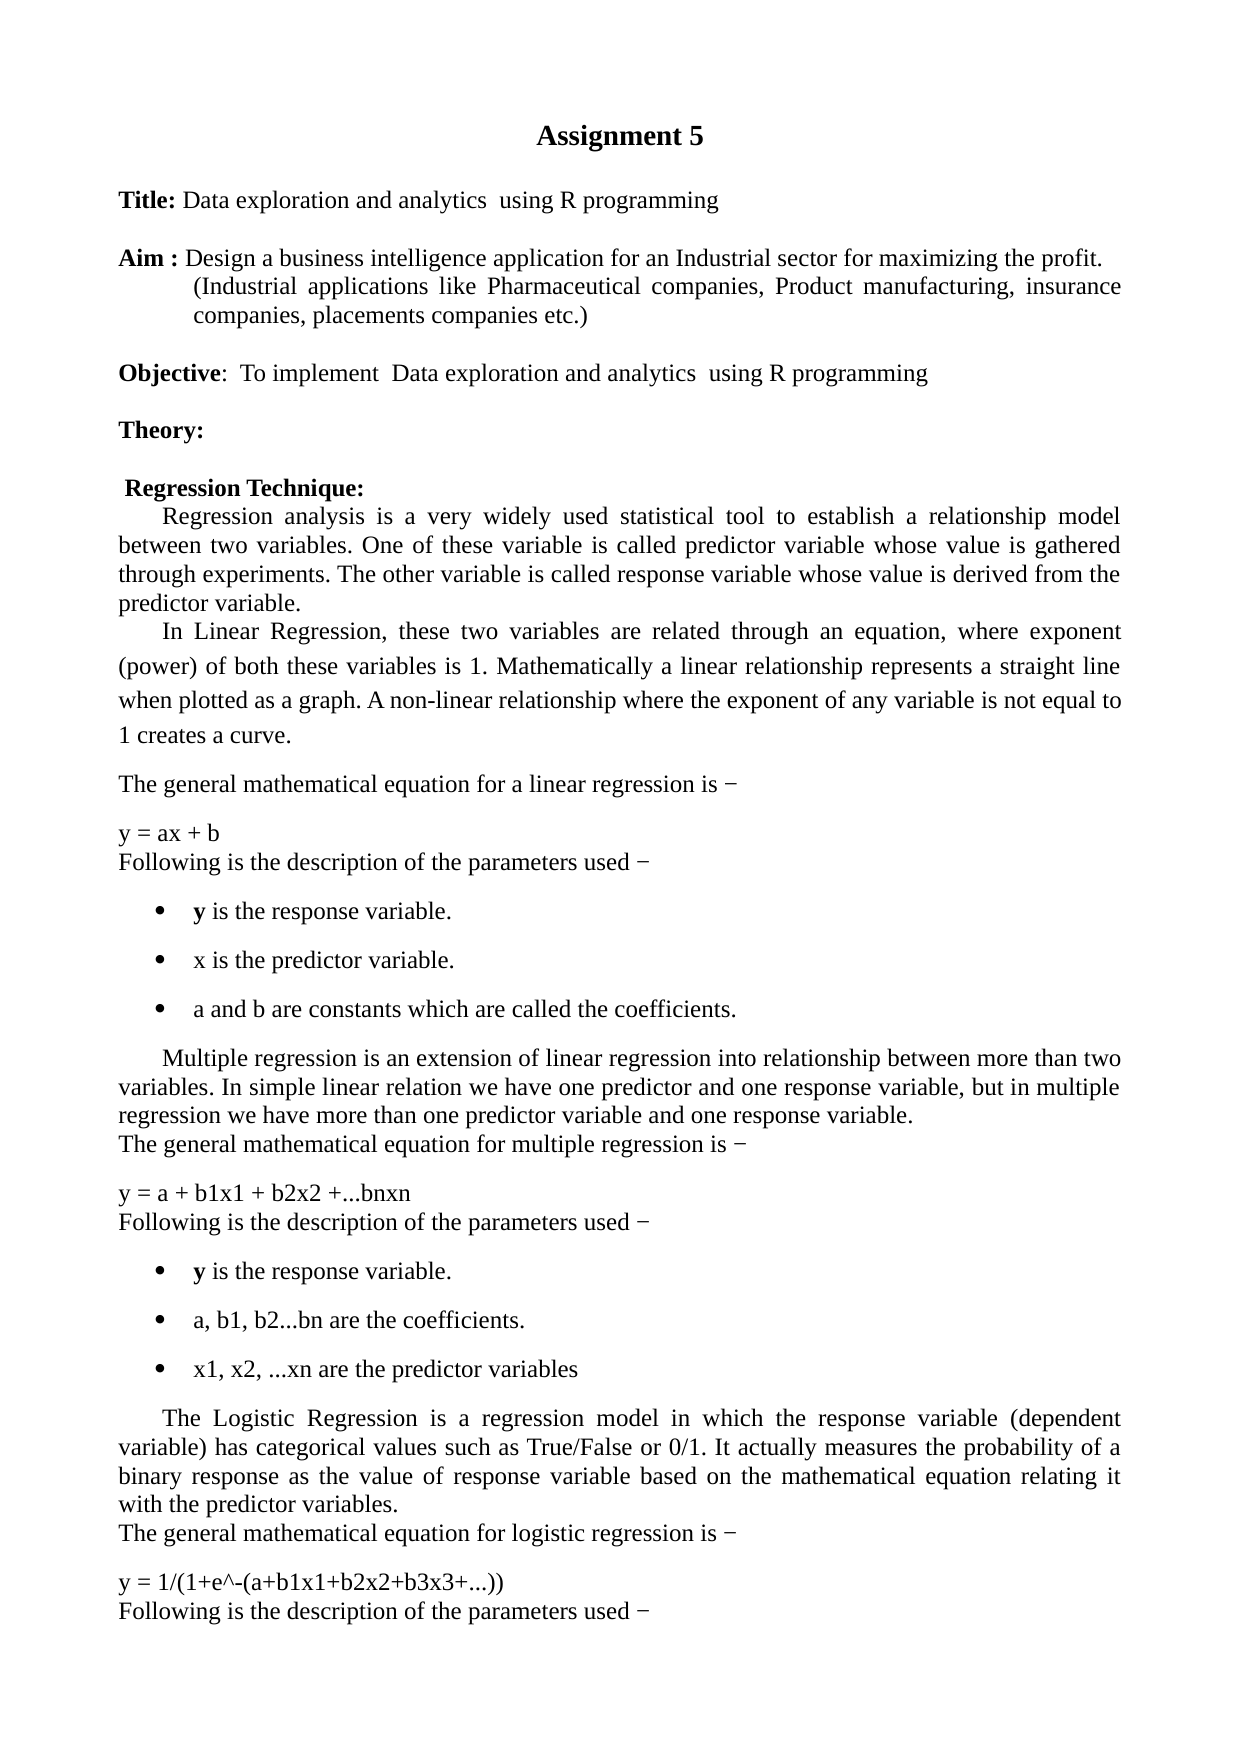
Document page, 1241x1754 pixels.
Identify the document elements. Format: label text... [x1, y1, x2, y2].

text Objective: To implement Data exploration and analytics using R programming [118, 358, 1122, 386]
text Multiple regression is an extension of linear regression into relationship between more than two variables. In simple linear relation we have one predictor and one response variable, but in multiple regression we have more than one predictor variable and one response variable. [118, 1043, 1122, 1129]
text The general mathematical equation for logistic regression is − [118, 1518, 1122, 1547]
list a and b are constants which are called the coefficients. [156, 994, 1122, 1023]
text Title: Data exploration and analytics using R programming [118, 185, 1122, 214]
text y = 1/(1+e^-(a+b1x1+b2x2+b3x3+...)) [118, 1567, 1122, 1596]
list x1, x2, ...xn are the predictor variables [156, 1354, 1122, 1383]
list (Industrial applications like Pharmaceutical companies, Product manufacturing, insurance companies, placements companies etc.) [193, 271, 1122, 329]
text Aim : Design a business intelligence application for an Industrial sector for maximizing the profit. [118, 243, 1122, 271]
list a, b1, b2...bn are the coefficients. [156, 1305, 1122, 1334]
text The general mathematical equation for a linear regression is − [118, 769, 1122, 798]
text Assignment 5 [118, 118, 1122, 152]
list x is the predictor variable. [156, 945, 1122, 974]
text Regression analysis is a very widely used statistical tool to establish a relationship model between two variables. One of these variable is called predictor variable whose value is gathered through experiments. The other variable is called response variable whose value is derived from the predictor variable. [118, 501, 1122, 616]
text y = a + b1x1 + b2x2 +...bnxn [118, 1178, 1122, 1207]
text Following is the description of the parameters used − [118, 847, 1122, 876]
text The Logistic Regression is a regression model in which the response variable (dependent variable) has categorical values such as True/False or 0/1. It actually measures the probability of a binary response as the value of response variable based on the mathematical equation relating it with the predictor variables. [118, 1403, 1122, 1518]
text In Linear Regression, these two variables are related through an equation, where exponent (power) of both these variables is 1. Mathematically a linear relationship represents a straight line when plotted as a graph. A non-linear relationship where the exponent of any variable is not equal to 1 creates a curve. [118, 616, 1122, 749]
list y is the response variable. [156, 1256, 1122, 1285]
text Following is the description of the parameters used − [118, 1596, 1122, 1625]
text Theory: [118, 415, 1122, 444]
text The general mathematical equation for multiple regression is − [118, 1129, 1122, 1158]
text Regression Technique: [118, 473, 1122, 501]
text Following is the description of the parameters used − [118, 1207, 1122, 1236]
text y = ax + b [118, 818, 1122, 847]
list y is the response variable. [156, 896, 1122, 924]
